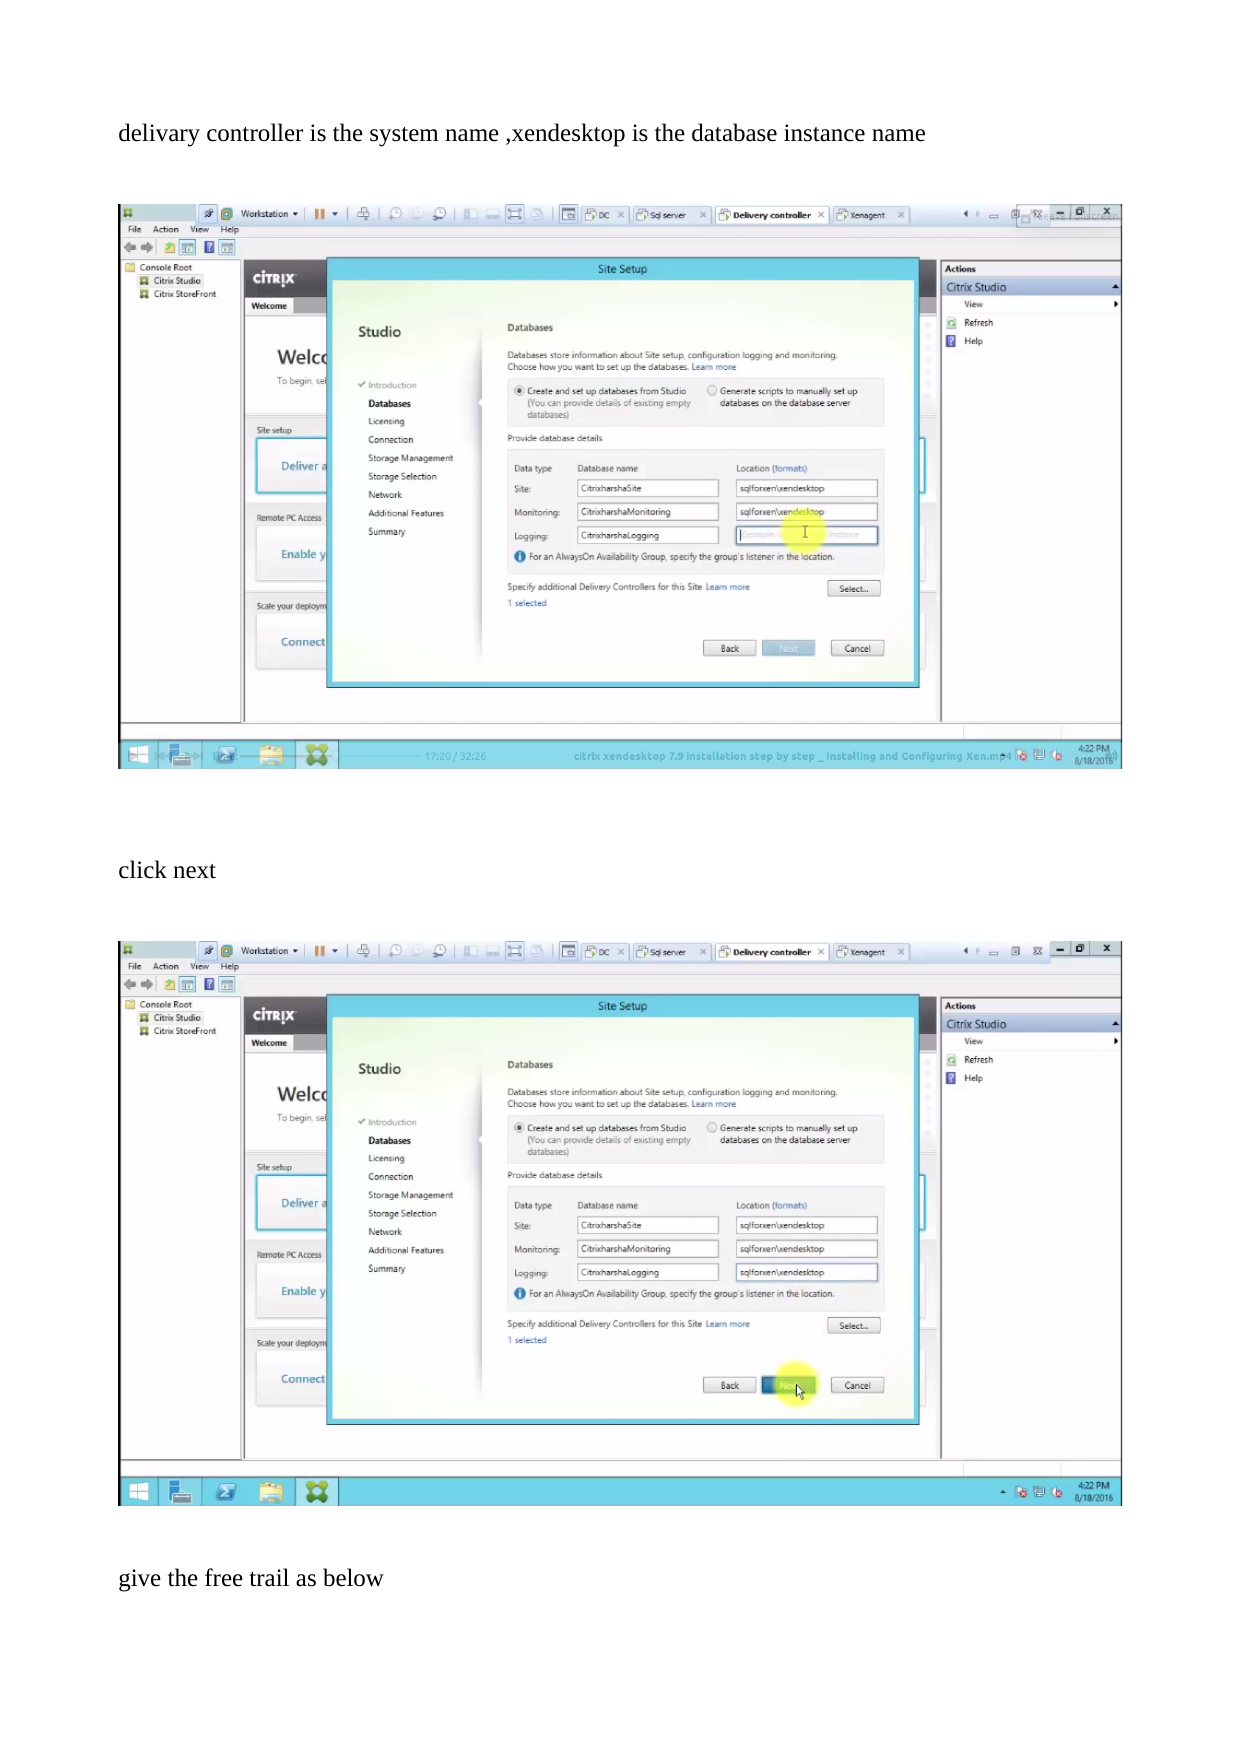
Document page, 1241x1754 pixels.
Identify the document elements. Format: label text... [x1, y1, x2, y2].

picture [118, 941, 1123, 1506]
text click next [118, 855, 1122, 884]
text delivary controller is the system name ,xendesktop is the database instance name [118, 118, 1122, 147]
picture [118, 204, 1123, 769]
text give the free trail as below [118, 1563, 1122, 1592]
